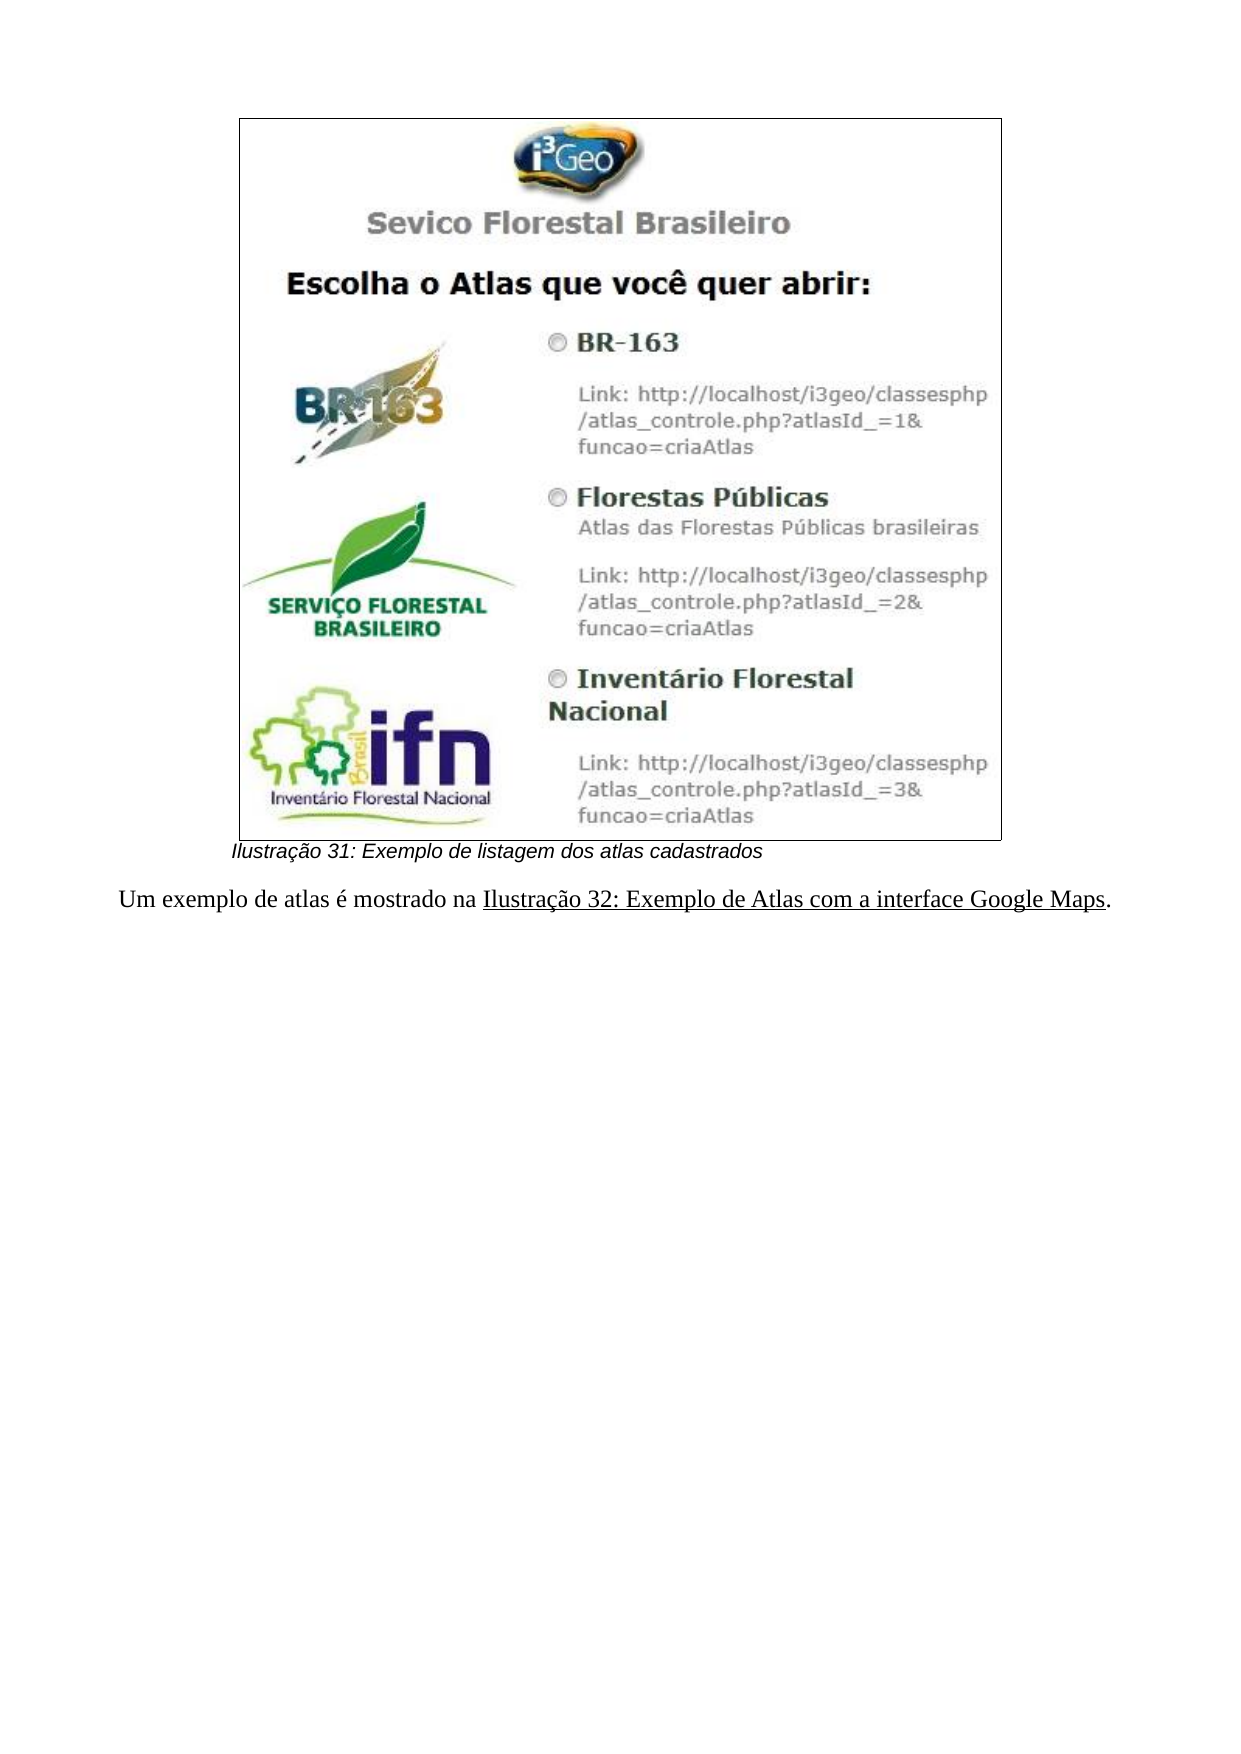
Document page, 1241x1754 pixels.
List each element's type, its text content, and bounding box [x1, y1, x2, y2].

text Um exemplo de atlas é mostrado na Ilustração 32: Exemplo de Atlas com a interface Google Maps. [118, 118, 1122, 913]
text [240, 119, 1001, 840]
picture [241, 121, 999, 837]
text Ilustração 31: Exemplo de listagem dos atlas cadastrados [231, 131, 1009, 863]
